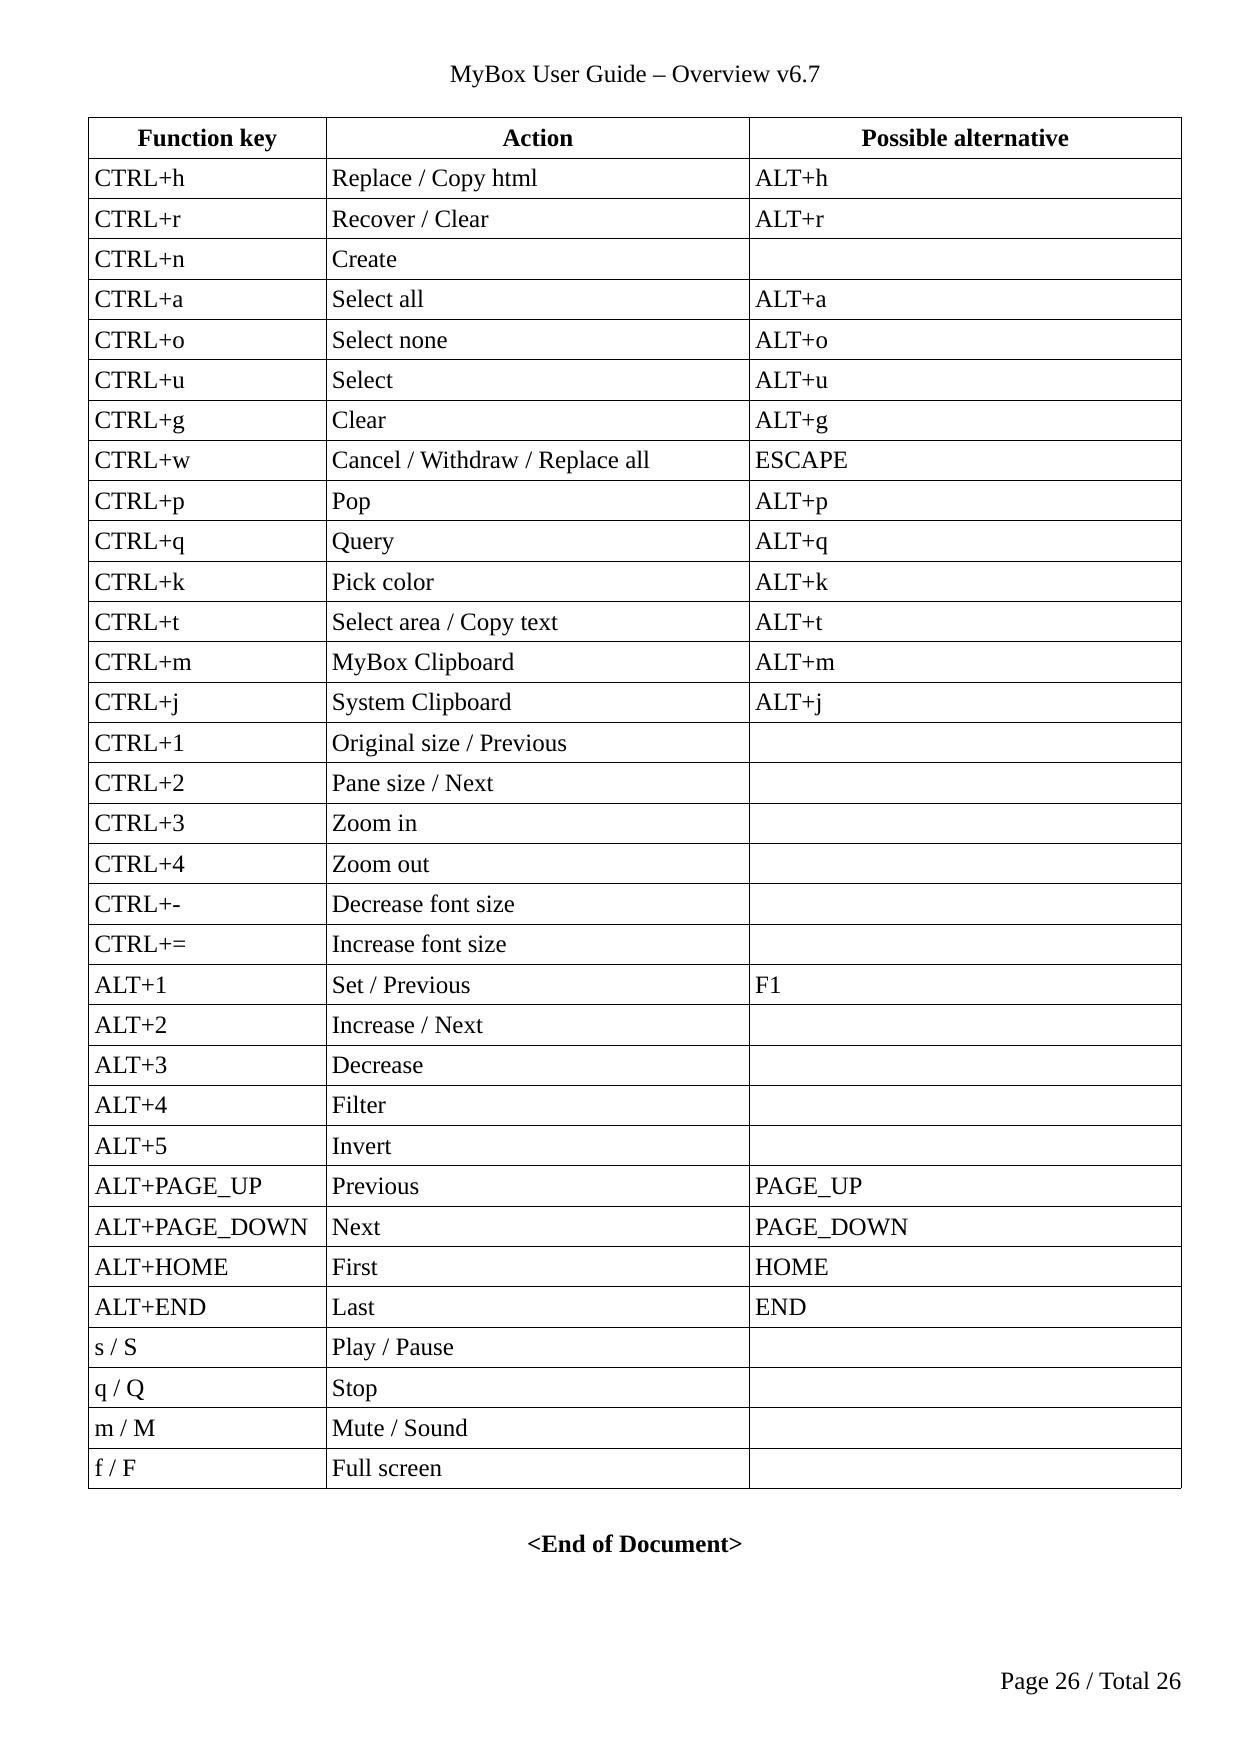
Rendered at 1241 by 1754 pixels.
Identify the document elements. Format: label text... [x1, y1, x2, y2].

table_cell ALT+o [750, 320, 1181, 359]
table_cell CTRL+w [89, 441, 326, 480]
table_cell Filter [327, 1086, 749, 1125]
table_cell ALT+END [89, 1287, 326, 1327]
table_cell First [327, 1247, 749, 1286]
table_cell Decrease font size [327, 884, 749, 923]
table_cell CTRL+n [89, 239, 326, 278]
table_cell CTRL+= [89, 925, 326, 964]
table_cell [750, 239, 1181, 278]
table_cell Next [327, 1207, 749, 1246]
table_cell Original size / Previous [327, 723, 749, 762]
table_cell Zoom out [327, 844, 749, 883]
table_cell CTRL+- [89, 884, 326, 923]
table_cell ALT+j [750, 683, 1181, 722]
table_cell [750, 723, 1181, 762]
table_cell [750, 1368, 1181, 1407]
table_cell Cancel / Withdraw / Replace all [327, 441, 749, 480]
table_cell ALT+p [750, 481, 1181, 520]
table_cell ALT+HOME [89, 1247, 326, 1286]
table_cell ALT+a [750, 280, 1181, 319]
table_cell END [750, 1287, 1181, 1327]
table_cell Pick color [327, 562, 749, 601]
table_cell ALT+q [750, 521, 1181, 561]
table_cell ALT+k [750, 562, 1181, 601]
table_cell Clear [327, 401, 749, 440]
table_cell Decrease [327, 1046, 749, 1085]
table_cell Full screen [327, 1449, 749, 1488]
table_cell CTRL+o [89, 320, 326, 359]
table_cell PAGE_DOWN [750, 1207, 1181, 1246]
table_cell [750, 1005, 1181, 1044]
table_cell [750, 1046, 1181, 1085]
table_cell CTRL+u [89, 360, 326, 399]
table_cell Query [327, 521, 749, 561]
table_cell CTRL+3 [89, 804, 326, 843]
table_cell Pop [327, 481, 749, 520]
table_cell ALT+PAGE_UP [89, 1166, 326, 1206]
table_cell Recover / Clear [327, 199, 749, 238]
table_cell [750, 1086, 1181, 1125]
table_cell ALT+PAGE_DOWN [89, 1207, 326, 1246]
table_cell CTRL+p [89, 481, 326, 520]
table_cell CTRL+k [89, 562, 326, 601]
table_cell CTRL+g [89, 401, 326, 440]
table_cell Increase / Next [327, 1005, 749, 1044]
table_cell Select none [327, 320, 749, 359]
table_cell [750, 925, 1181, 964]
table_header Function key [89, 118, 326, 158]
table_cell Create [327, 239, 749, 278]
table_cell [750, 804, 1181, 843]
table_cell [750, 1449, 1181, 1488]
table_header Possible alternative [750, 118, 1181, 158]
table_cell Select [327, 360, 749, 399]
table_cell ALT+4 [89, 1086, 326, 1125]
table_cell Invert [327, 1126, 749, 1165]
table_cell PAGE_UP [750, 1166, 1181, 1206]
table_cell [750, 1328, 1181, 1367]
table_cell CTRL+m [89, 642, 326, 682]
table_cell CTRL+q [89, 521, 326, 561]
table_cell CTRL+j [89, 683, 326, 722]
table_cell Zoom in [327, 804, 749, 843]
table_cell q / Q [89, 1368, 326, 1407]
table_cell Pane size / Next [327, 763, 749, 803]
table_cell Select all [327, 280, 749, 319]
table_cell ALT+t [750, 602, 1181, 641]
table_cell f / F [89, 1449, 326, 1488]
table_cell ALT+h [750, 159, 1181, 198]
table_cell [750, 884, 1181, 923]
table_cell ALT+3 [89, 1046, 326, 1085]
table_cell ALT+m [750, 642, 1181, 682]
table_cell Last [327, 1287, 749, 1327]
table_cell ALT+2 [89, 1005, 326, 1044]
table_cell ALT+1 [89, 965, 326, 1004]
table_cell CTRL+4 [89, 844, 326, 883]
text <End of Document> [88, 1529, 1181, 1558]
table_cell Previous [327, 1166, 749, 1206]
table_cell [750, 1126, 1181, 1165]
table_cell ALT+u [750, 360, 1181, 399]
table_cell Set / Previous [327, 965, 749, 1004]
table_cell s / S [89, 1328, 326, 1367]
table_cell CTRL+r [89, 199, 326, 238]
table_cell Replace / Copy html [327, 159, 749, 198]
table_cell CTRL+a [89, 280, 326, 319]
table_cell Increase font size [327, 925, 749, 964]
table_cell [750, 763, 1181, 803]
table_cell Select area / Copy text [327, 602, 749, 641]
table_cell ALT+g [750, 401, 1181, 440]
table_cell CTRL+t [89, 602, 326, 641]
table_cell ALT+r [750, 199, 1181, 238]
table_cell ESCAPE [750, 441, 1181, 480]
table_cell CTRL+1 [89, 723, 326, 762]
table_cell F1 [750, 965, 1181, 1004]
table_header Action [327, 118, 749, 158]
table_cell Stop [327, 1368, 749, 1407]
table_cell [750, 844, 1181, 883]
table_cell CTRL+h [89, 159, 326, 198]
table_cell ALT+5 [89, 1126, 326, 1165]
table_cell Mute / Sound [327, 1408, 749, 1448]
table_cell MyBox Clipboard [327, 642, 749, 682]
table_cell Play / Pause [327, 1328, 749, 1367]
table_cell System Clipboard [327, 683, 749, 722]
table_cell HOME [750, 1247, 1181, 1286]
table_cell [750, 1408, 1181, 1448]
table_cell m / M [89, 1408, 326, 1448]
table_cell CTRL+2 [89, 763, 326, 803]
